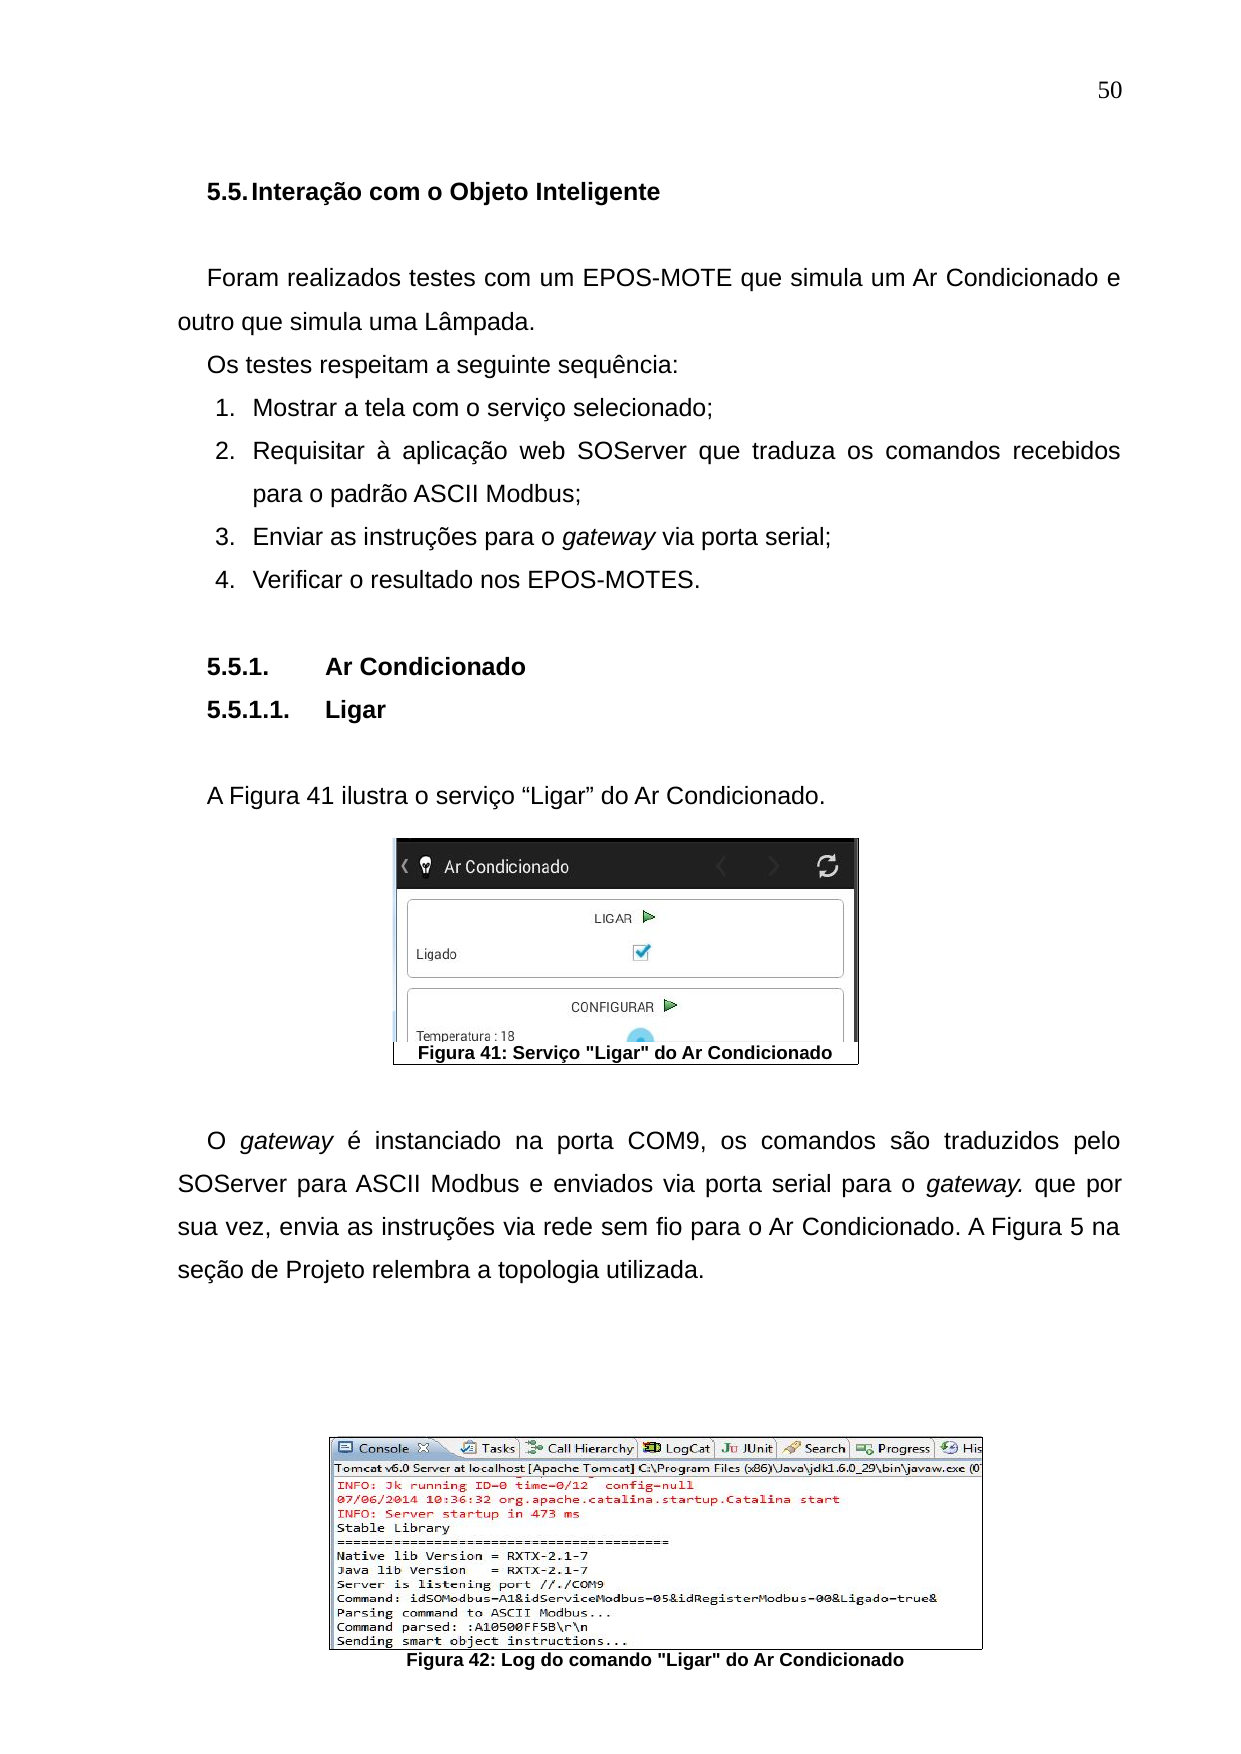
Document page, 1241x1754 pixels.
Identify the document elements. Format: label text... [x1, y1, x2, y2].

list Enviar as instruções para o gateway via porta serial; [215, 522, 1122, 551]
list Mostrar a tela com o serviço selecionado; [215, 393, 1122, 422]
list Interação com o Objeto Inteligente [177, 177, 1122, 206]
text Os testes respeitam a seguinte sequência: [177, 350, 1122, 378]
text Foram realizados testes com um EPOS-MOTE que simula um Ar Condicionado e outro que simula uma Lâmpada. [177, 263, 1122, 335]
list Verificar o resultado nos EPOS-MOTES. [215, 565, 1122, 594]
text A Figura 41 ilustra o serviço “Ligar” do Ar Condicionado. [177, 781, 1122, 810]
text Figura 41: Serviço "Ligar" do Ar Condicionado [394, 1042, 858, 1063]
text Figura 42: Log do comando "Ligar" do Ar Condicionado [329, 1650, 982, 1671]
list Ligar [177, 695, 1122, 723]
list Ar Condicionado [177, 652, 1122, 680]
text O gateway é instanciado na porta COM9, os comandos são traduzidos pelo SOServer para ASCII Modbus e enviados via porta serial para o gateway. que por sua vez, envia as instruções via rede sem fio para o Ar Condicionado. A Figura 5 na seção de Projeto relembra a topologia utilizada. [177, 1126, 1122, 1284]
picture [330, 1438, 982, 1649]
picture [392, 838, 858, 1042]
list Requisitar à aplicação web SOServer que traduza os comandos recebidos para o padrão ASCII Modbus; [215, 436, 1122, 508]
